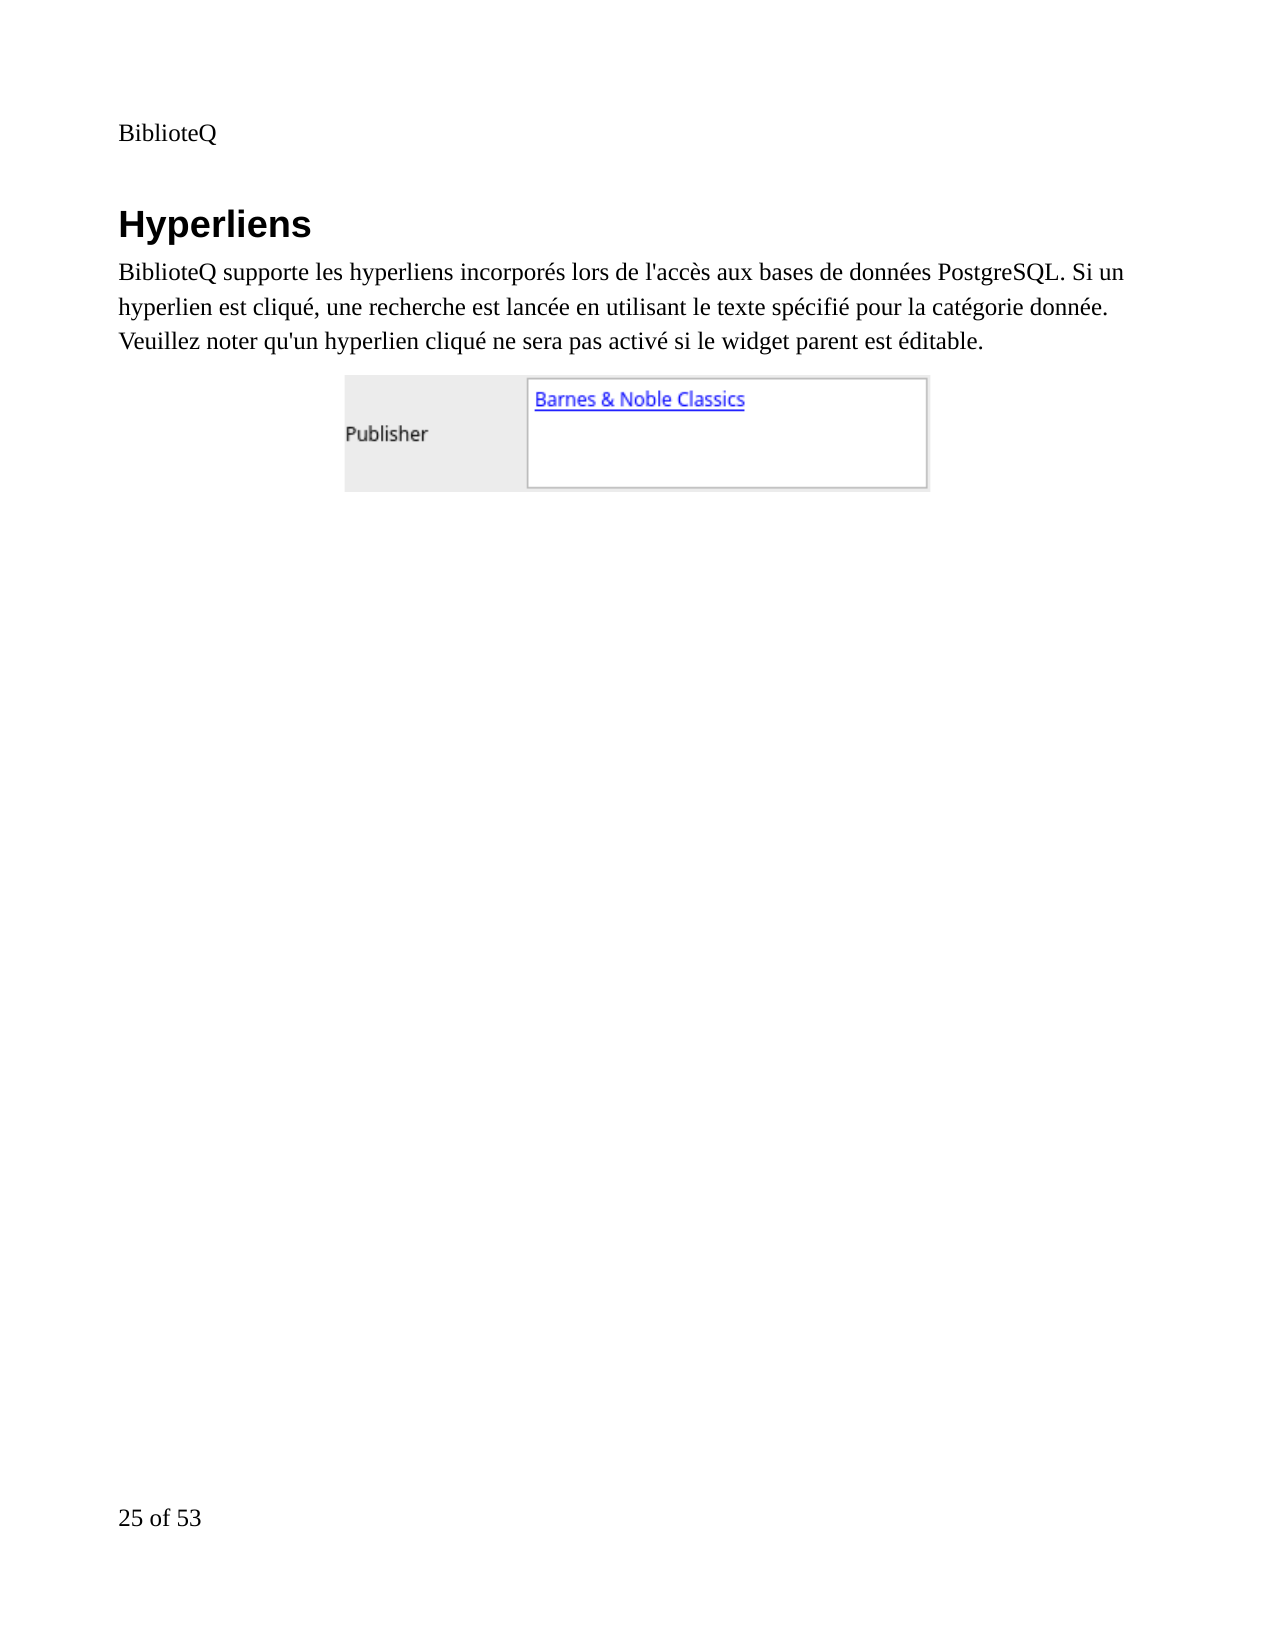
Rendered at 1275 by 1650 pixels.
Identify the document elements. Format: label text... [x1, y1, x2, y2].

text BiblioteQ supporte les hyperliens incorporés lors de l'accès aux bases de données PostgreSQL. Si un hyperlien est cliqué, une recherche est lancée en utilisant le texte spécifié pour la catégorie donnée. Veuillez noter qu'un hyperlien cliqué ne sera pas activé si le widget parent est éditable. [118, 257, 1157, 355]
subtitle Hyperliens [118, 201, 1157, 245]
picture [344, 375, 931, 492]
